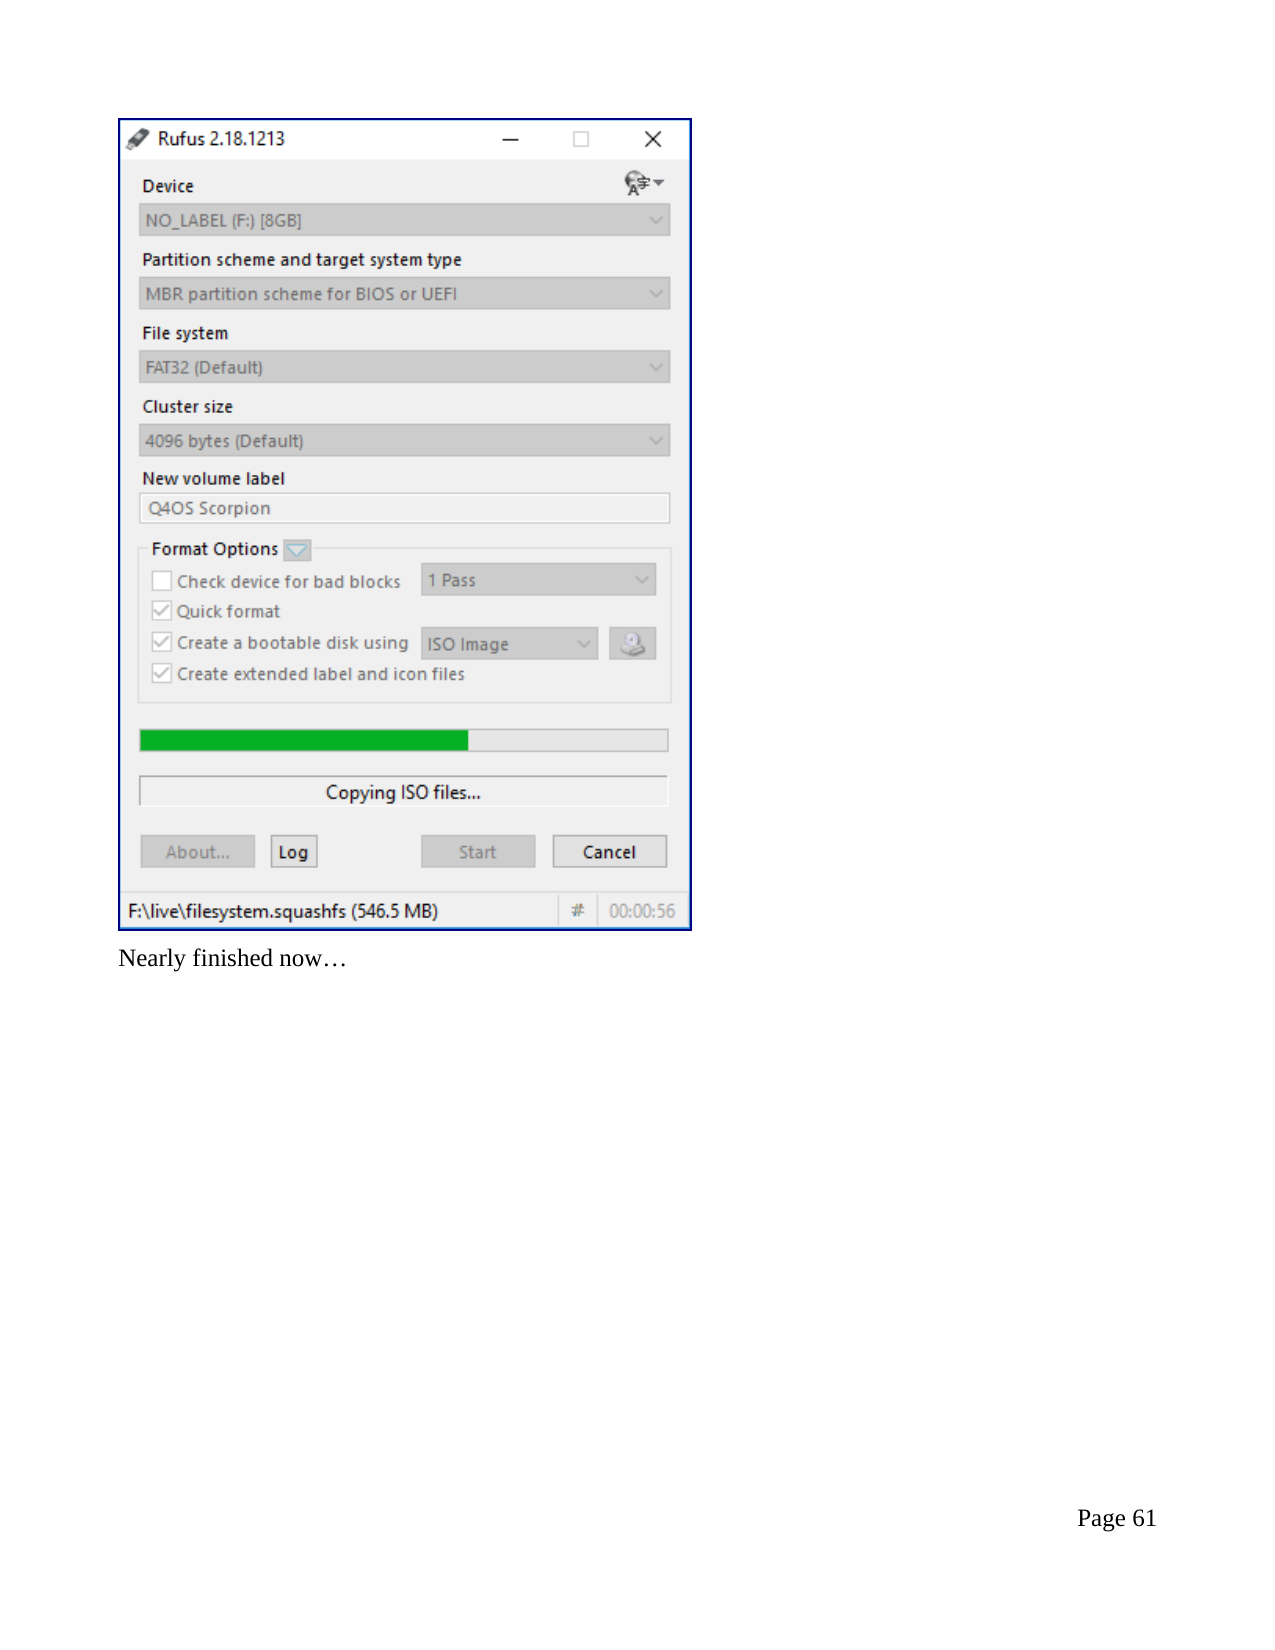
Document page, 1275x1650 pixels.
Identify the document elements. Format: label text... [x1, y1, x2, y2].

text Nearly finished now… [118, 943, 1157, 972]
picture [120, 120, 690, 929]
